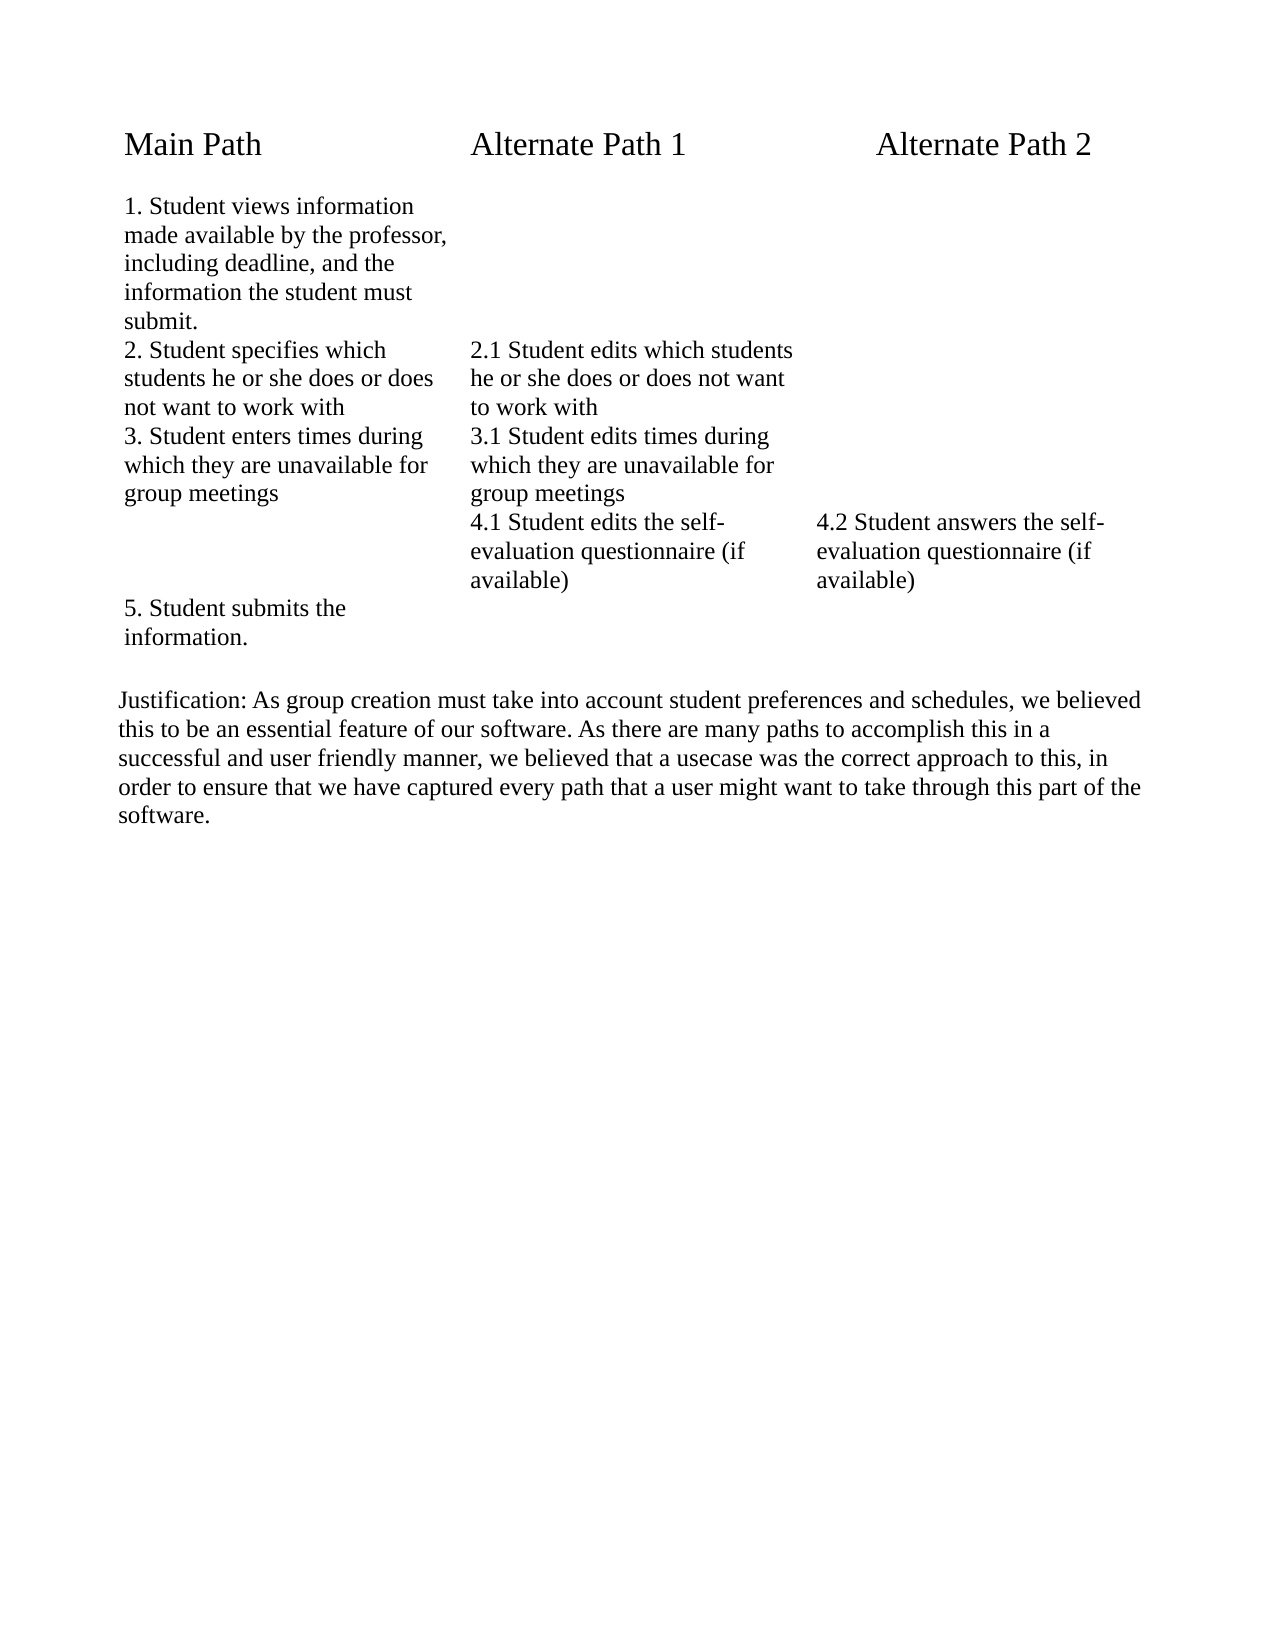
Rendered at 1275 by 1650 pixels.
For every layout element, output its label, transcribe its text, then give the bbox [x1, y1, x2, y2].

table_header Alternate Path 1 2.1 Student edits which students he or she does or does not want to work with 3.1 Student edits times during which they are unavailable for group meetings 4.1 Student edits the self-evaluation questionnaire (if available) [464, 118, 811, 685]
table_header Alternate Path 2 4.2 Student answers the self-evaluation questionnaire (if available) [811, 118, 1157, 685]
table_header Main Path 1. Student views information made available by the professor, including deadline, and the information the student must submit. 2. Student specifies which students he or she does or does not want to work with 3. Student enters times during which they are unavailable for group meetings 5. Student submits the information. [118, 118, 464, 685]
text Justification: As group creation must take into account student preferences and schedules, we believed this to be an essential feature of our software. As there are many paths to accomplish this in a successful and user friendly manner, we believed that a usecase was the correct approach to this, in order to ensure that we have captured every path that a user might want to take through this part of the software. [118, 685, 1157, 829]
